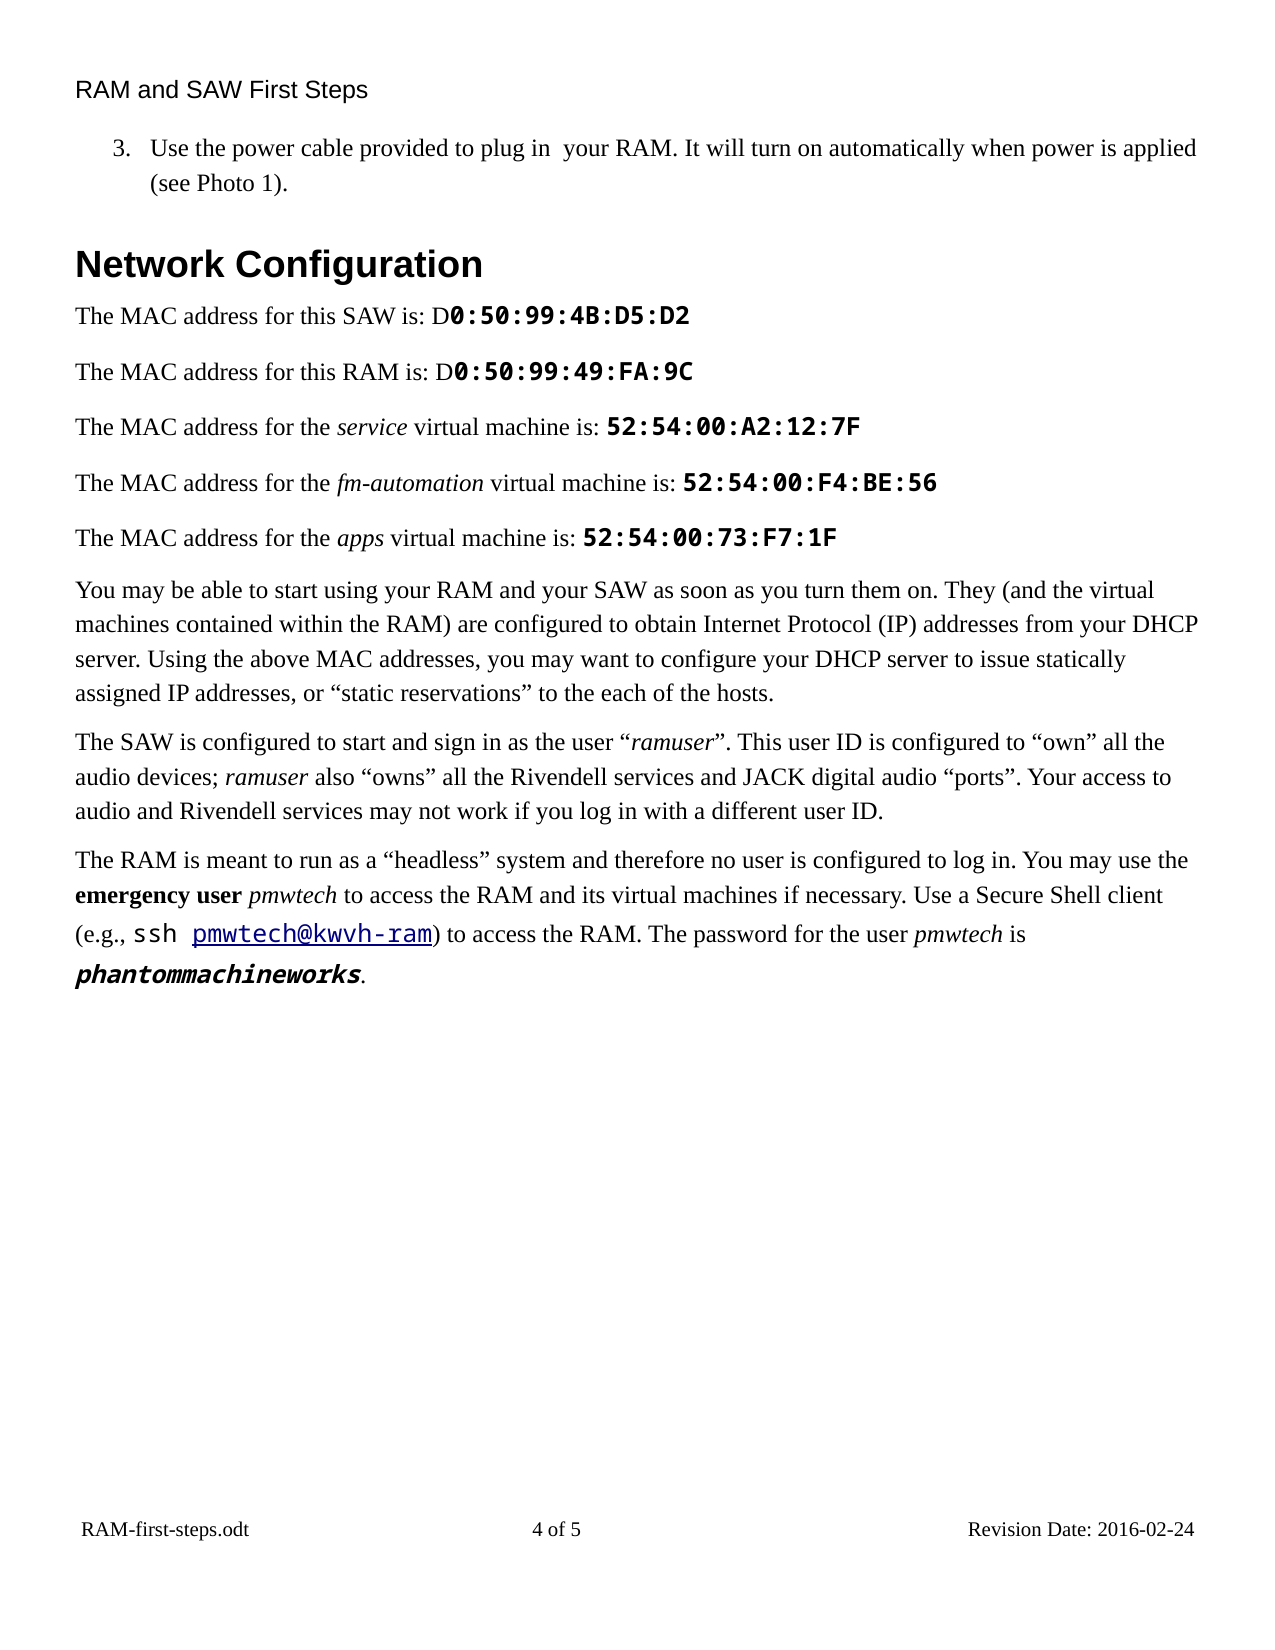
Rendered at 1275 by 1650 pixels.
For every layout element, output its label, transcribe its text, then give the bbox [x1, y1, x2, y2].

text The SAW is configured to start and sign in as the user “ramuser”. This user ID is configured to “own” all the audio devices; ramuser also “owns” all the Rivendell services and JACK digital audio “ports”. Your access to audio and Rivendell services may not work if you log in with a different user ID. [75, 727, 1200, 825]
text The RAM is meant to run as a “headless” system and therefore no user is configured to log in. You may use the emergency user pmwtech to access the RAM and its virtual machines if necessary. Use a Secure Shell client (e.g., ssh pmwtech@kwvh-ram) to access the RAM. The password for the user pmwtech is phantommachineworks. [75, 846, 1200, 990]
text The MAC address for this SAW is: D0:50:99:4B:D5:D2 [75, 298, 1200, 332]
subtitle Network Configuration [75, 242, 1200, 285]
text The MAC address for the apps virtual machine is: 52:54:00:73:F7:1F [75, 519, 1200, 554]
text The MAC address for the fm-automation virtual machine is: 52:54:00:F4:BE:56 [75, 464, 1200, 498]
text You may be able to start using your RAM and your SAW as soon as you turn them on. They (and the virtual machines contained within the RAM) are configured to obtain Internet Protocol (IP) addresses from your DHCP server. Using the above MAC addresses, you may want to configure your DHCP server to issue statically assigned IP addresses, or “static reservations” to the each of the hosts. [75, 575, 1200, 707]
text The MAC address for the service virtual machine is: 52:54:00:A2:12:7F [75, 409, 1200, 443]
text The MAC address for this RAM is: D0:50:99:49:FA:9C [75, 353, 1200, 387]
list Use the power cable provided to plug in your RAM. It will turn on automatically when power is applied (see Photo 1). [112, 133, 1200, 196]
